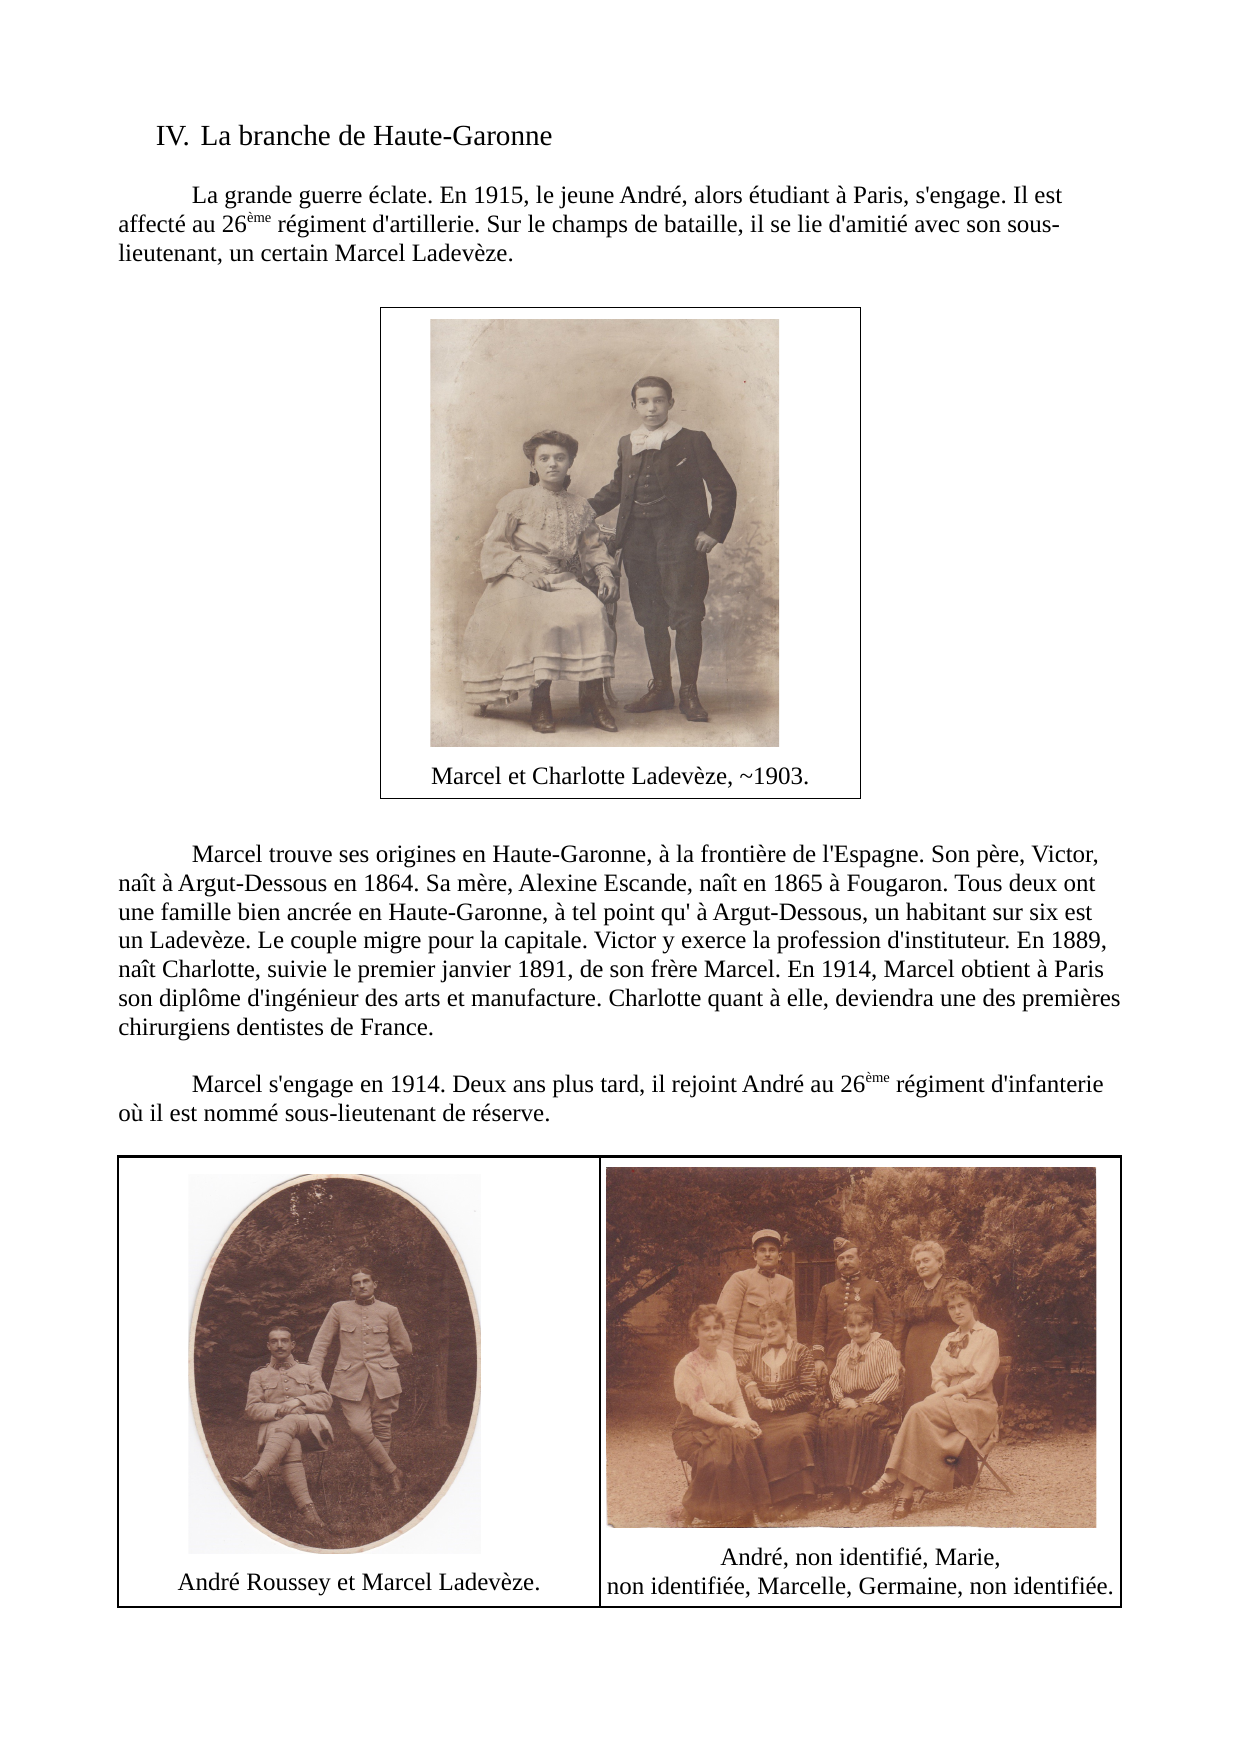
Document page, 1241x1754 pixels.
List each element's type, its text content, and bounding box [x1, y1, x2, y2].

text Marcel trouve ses origines en Haute-Garonne, à la frontière de l'Espagne. Son père, Victor, naît à Argut-Dessous en 1864. Sa mère, Alexine Escande, naît en 1865 à Fougaron. Tous deux ont une famille bien ancrée en Haute-Garonne, à tel point qu' à Argut-Dessous, un habitant sur six est un Ladevèze. Le couple migre pour la capitale. Victor y exerce la profession d'instituteur. En 1889, naît Charlotte, suivie le premier janvier 1891, de son frère Marcel. En 1914, Marcel obtient à Paris son diplôme d'ingénieur des arts et manufacture. Charlotte quant à elle, deviendra une des premières chirurgiens dentistes de France. [118, 839, 1122, 1040]
text Marcel s'engage en 1914. Deux ans plus tard, il rejoint André au 26ème régiment d'infanterie où il est nommé sous-lieutenant de réserve. [118, 1069, 1122, 1127]
list La branche de Haute-Garonne [156, 118, 1122, 152]
picture [606, 1167, 1097, 1528]
picture [430, 319, 780, 747]
text Marcel et Charlotte Ladevèze, ~1903. [389, 316, 851, 789]
table_header [119, 1158, 599, 1174]
table_header André, non identifié, Marie, non identifiée, Marcelle, Germaine, non identifiée. [601, 1158, 1120, 1606]
picture [188, 1174, 481, 1554]
table_header André Roussey et Marcel Ladevèze. [119, 1175, 599, 1606]
text La grande guerre éclate. En 1915, le jeune André, alors étudiant à Paris, s'engage. Il est affecté au 26ème régiment d'artillerie. Sur le champs de bataille, il se lie d'amitié avec son sous-lieutenant, un certain Marcel Ladevèze. [118, 180, 1122, 267]
